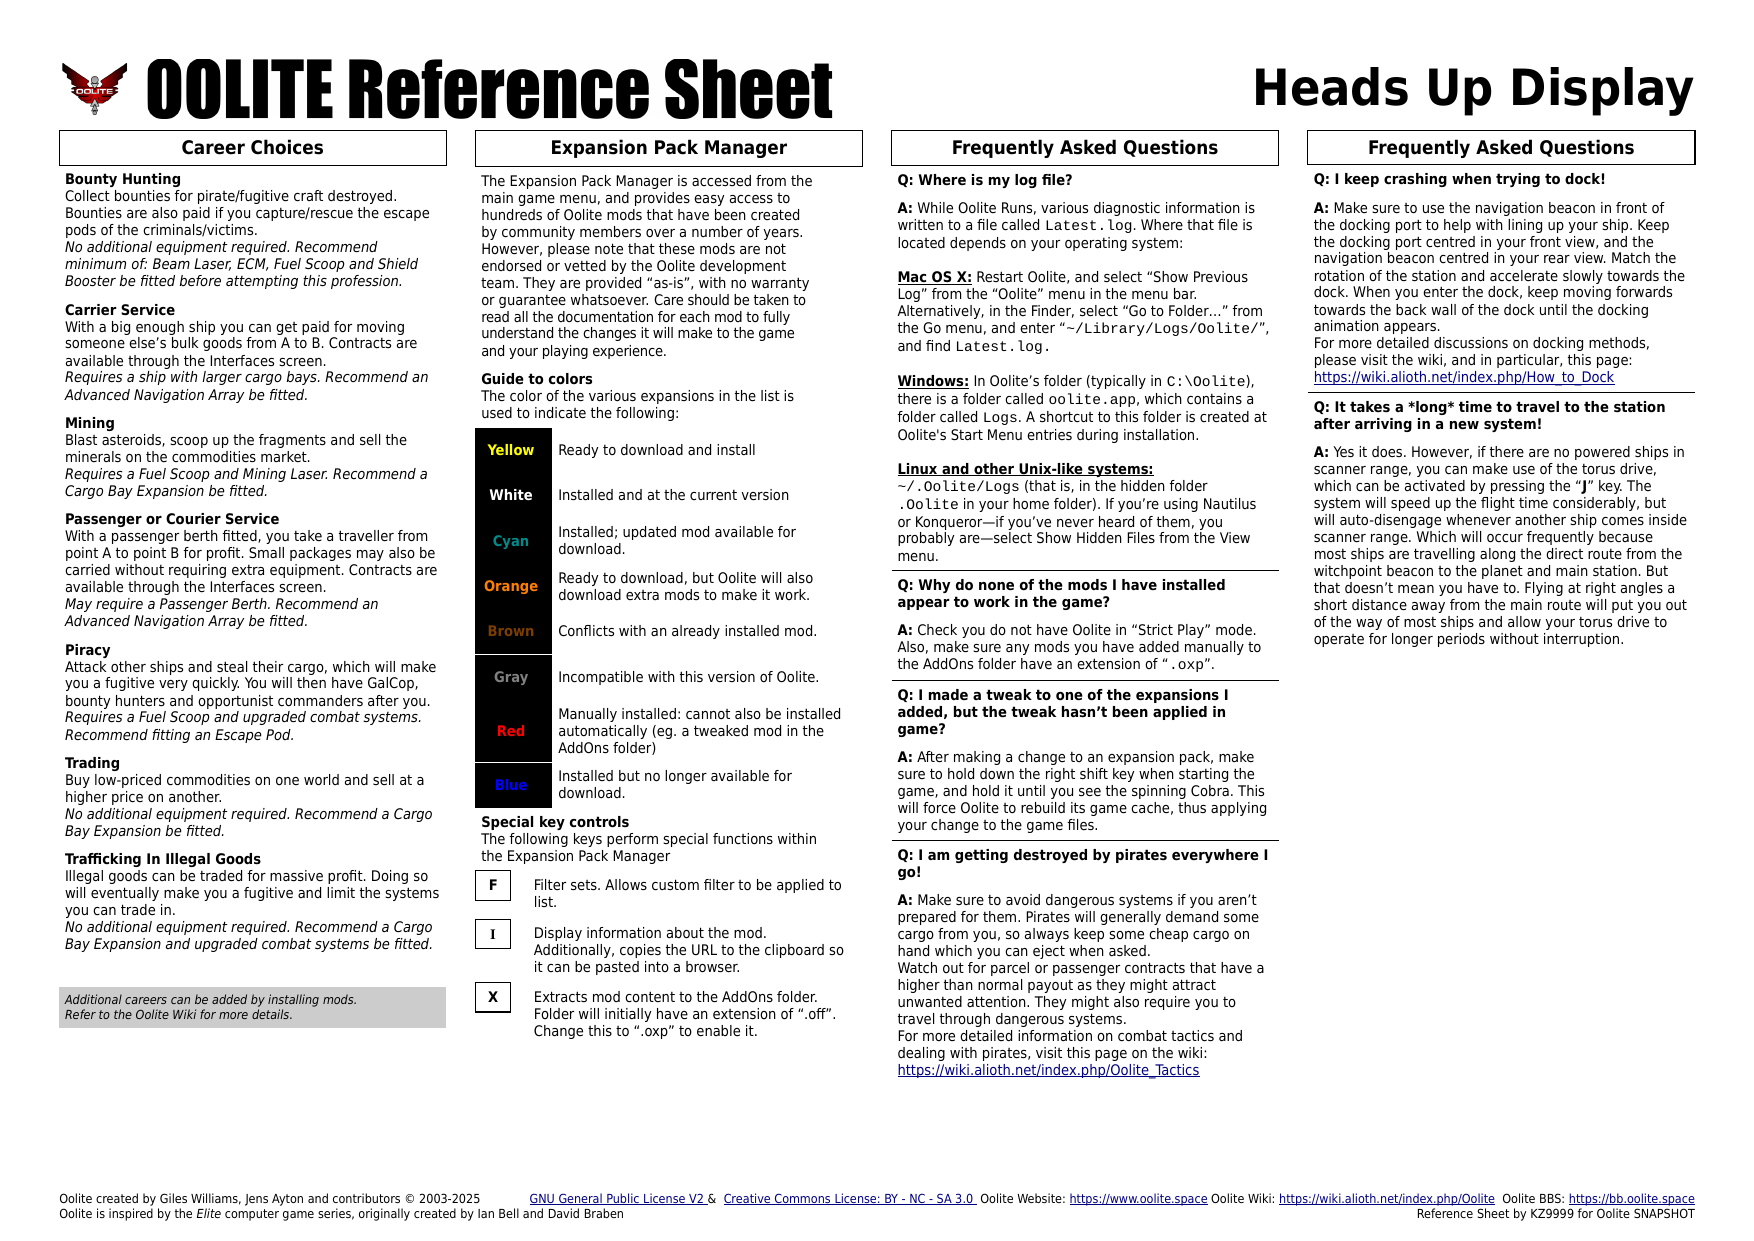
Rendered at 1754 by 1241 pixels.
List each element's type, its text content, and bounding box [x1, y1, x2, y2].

table_cell Cyan [475, 518, 552, 564]
table_cell [510, 900, 528, 918]
table_cell A: Check you do not have Oolite in “Strict Play” mode. Also, make sure any mods you have added manually to the AddOns folder have an extension of “.oxp”. [892, 617, 1278, 680]
table_cell Frequently Asked Questions [1308, 131, 1694, 164]
table_cell Expansion Pack Manager [476, 131, 862, 166]
table_cell [528, 1045, 862, 1071]
table_cell [892, 1084, 1278, 1113]
table_cell A: Make sure to use the navigation beacon in front of the docking port to help with lining up your ship. Keep the docking port centred in your front view, and the navigation beacon centred in your rear view. Match the rotation of the station and accelerate slowly towards the dock. When you enter the dock, keep moving forwards towards the back wall of the dock until the docking animation appears. For more detailed discussions on docking methods, please visit the wiki, and in particular, this page: https://wiki.alioth.net/index.php/How_to_Dock [1308, 194, 1695, 392]
table_cell [59, 959, 446, 987]
table_cell Guide to colors The color of the various expansions in the list is used to indicate the following: [475, 365, 862, 427]
table_cell [892, 1113, 1278, 1141]
table_cell A: After making a change to an expansion pack, make sure to hold down the right shift key when starting the game, and hold it until you see the spinning Cobra. This will force Oolite to rebuild its game cache, thus applying your change to the game files. [892, 743, 1278, 840]
table_cell Additional careers can be added by installing mods. Refer to the Oolite Wiki for more details. [59, 987, 446, 1028]
table_cell Conflicts with an already installed mod. [553, 609, 862, 654]
table_cell Orange [475, 564, 552, 609]
table_cell Red [475, 700, 552, 762]
table_cell Bounty Hunting Collect bounties for pirate/fugitive craft destroyed. Bounties are also paid if you capture/rescue the escape pods of the criminals/victims. No additional equipment required. Recommend minimum of: Beam Laser, ECM, Fuel Scoop and Shield Booster be fitted before attempting this profession. [59, 166, 446, 296]
table_cell [511, 919, 528, 948]
table_cell Q: I am getting destroyed by pirates everywhere I go! [892, 841, 1278, 886]
table_cell [510, 948, 528, 982]
table_cell Q: I made a tweak to one of the expansions I added, but the tweak hasn’t been applied in game? [892, 681, 1278, 743]
table_cell Carrier Service With a big enough ship you can get paid for moving someone else’s bulk goods from A to B. Contracts are available through the Interfaces screen. Requires a ship with larger cargo bays. Recommend an Advanced Navigation Array be fitted. [59, 296, 446, 409]
table_cell [510, 1011, 528, 1045]
table_cell [475, 1013, 510, 1045]
table_cell Blue [475, 763, 552, 808]
picture [61, 56, 128, 122]
table_cell Installed but no longer available for download. [553, 763, 862, 808]
table_cell [475, 1150, 862, 1176]
table_cell [475, 1098, 862, 1123]
table_cell Passenger or Courier Service With a passenger berth fitted, you take a traveller from point A to point B for profit. Small packages may also be carried without requiring extra equipment. Contracts are available through the Interfaces screen. May require a Passenger Berth. Recommend an Advanced Navigation Array be fitted. [59, 505, 446, 636]
table_cell F [476, 871, 510, 900]
table_cell A: Make sure to avoid dangerous systems if you aren’t prepared for them. Pirates will generally demand some cargo from you, so always keep some cheap cargo on hand which you can eject when asked. Watch out for parcel or passenger contracts that have a higher than normal payout as they might attract unwanted attention. They might also require you to travel through dangerous systems. For more detailed information on combat tactics and dealing with pirates, visit this page on the wiki: https://wiki.alioth.net/index.php/Oolite_Tactics [892, 886, 1278, 1084]
table_cell Display information about the mod. Additionally, copies the URL to the clipboard so it can be pasted into a browser. [528, 919, 862, 982]
table_cell Trading Buy low-priced commodities on one world and sell at a higher price on another. No additional equipment required. Recommend a Cargo Bay Expansion be fitted. [59, 749, 446, 845]
table_cell [475, 1045, 510, 1071]
table_cell [475, 1124, 862, 1149]
table_cell Q: Why do none of the mods I have installed appear to work in the game? [892, 571, 1278, 617]
table_cell Installed; updated mod available for download. [553, 518, 862, 564]
table_cell A: While Oolite Runs, various diagnostic information is written to a file called Latest.log. Where that file is located depends on your operating system: Mac OS X: Restart Oolite, and select “Show Previous Log” from the “Oolite” menu in the menu bar. Alternatively, in the Finder, select “Go to Folder…” from the Go menu, and enter “~/Library/Logs/Oolite/”, and find Latest.log. Windows: In Oolite’s folder (typically in C:\Oolite), there is a folder called oolite.app, which contains a folder called Logs. A shortcut to this folder is created at Oolite's Start Menu entries during installation. Linux and other Unix-like systems: ~/.Oolite/Logs (that is, in the hidden folder .Oolite in your home folder). If you’re using Nautilus or Konqueror—if you’ve never heard of them, you probably are—select Show Hidden Files from the View menu. [892, 195, 1278, 570]
table_cell Piracy Attack other ships and steal their cargo, which will make you a fugitive very quickly. You will then have GalCop, bounty hunters and opportunist commanders after you. Requires a Fuel Scoop and upgraded combat systems. Recommend fitting an Escape Pod. [59, 636, 446, 749]
table_cell Ready to download, but Oolite will also download extra mods to make it work. [553, 564, 862, 609]
table_cell White [475, 473, 552, 518]
table_cell Ready to download and install [553, 428, 862, 473]
table_cell Manually installed: cannot also be installed automatically (eg. a tweaked mod in the AddOns folder) [553, 700, 862, 762]
table_cell Q: It takes a *long* time to travel to the station after arriving in a new system! [1308, 393, 1695, 438]
table_cell Yellow [475, 428, 552, 473]
table_cell [475, 1071, 862, 1097]
table_cell Filter sets. Allows custom filter to be applied to list. [528, 870, 862, 918]
table_cell Q: I keep crashing when trying to dock! [1308, 165, 1695, 194]
picture [147, 59, 833, 119]
table_cell Gray [475, 655, 552, 700]
table_cell Mining Blast asteroids, scoop up the fragments and sell the minerals on the commodities market. Requires a Fuel Scoop and Mining Laser. Recommend a Cargo Bay Expansion be fitted. [59, 409, 446, 505]
table_cell [475, 901, 510, 918]
table_cell [892, 1141, 1278, 1170]
table_cell Extracts mod content to the AddOns folder. Folder will initially have an extension of “.off”. Change this to “.oxp” to enable it. [528, 982, 862, 1045]
table_cell [511, 982, 528, 1011]
table_cell Installed and at the current version [553, 473, 862, 518]
table_cell [475, 949, 510, 982]
table_cell Trafficking In Illegal Goods Illegal goods can be traded for massive profit. Doing so will eventually make you a fugitive and limit the systems you can trade in. No additional equipment required. Recommend a Cargo Bay Expansion and upgraded combat systems be fitted. [59, 845, 446, 959]
table_cell [510, 1045, 528, 1071]
table_cell Q: Where is my log file? [892, 166, 1278, 194]
table_cell [59, 1028, 446, 1157]
table_cell A: Yes it does. However, if there are no powered ships in scanner range, you can make use of the torus drive, which can be activated by pressing the “J” key. The system will speed up the flight time considerably, but will auto-disengage whenever another ship comes inside scanner range. Which will occur frequently because most ships are travelling along the direct route from the witchpoint beacon to the planet and main station. But that doesn’t mean you have to. Flying at right angles a short distance away from the main route will put you out of the way of most ships and allow your torus drive to operate for longer periods without interruption. [1308, 439, 1695, 654]
table_cell X [476, 983, 510, 1011]
table_cell Incompatible with this version of Oolite. [553, 655, 862, 700]
table_cell I [476, 920, 510, 948]
table_cell Frequently Asked Questions [892, 131, 1278, 165]
table_cell Brown [475, 609, 552, 654]
table_cell [59, 1157, 446, 1183]
table_header Career Choices [60, 131, 446, 165]
table_cell [511, 870, 528, 900]
table_cell Special key controls The following keys perform special functions within the Expansion Pack Manager [475, 808, 862, 870]
table_cell The Expansion Pack Manager is accessed from the main game menu, and provides easy access to hundreds of Oolite mods that have been created by community members over a number of years. However, please note that these mods are not endorsed or vetted by the Oolite development team. They are provided “as-is”, with no warranty or guarantee whatsoever. Care should be taken to read all the documentation for each mod to fully understand the changes it will make to the game and your playing experience. [475, 167, 862, 365]
